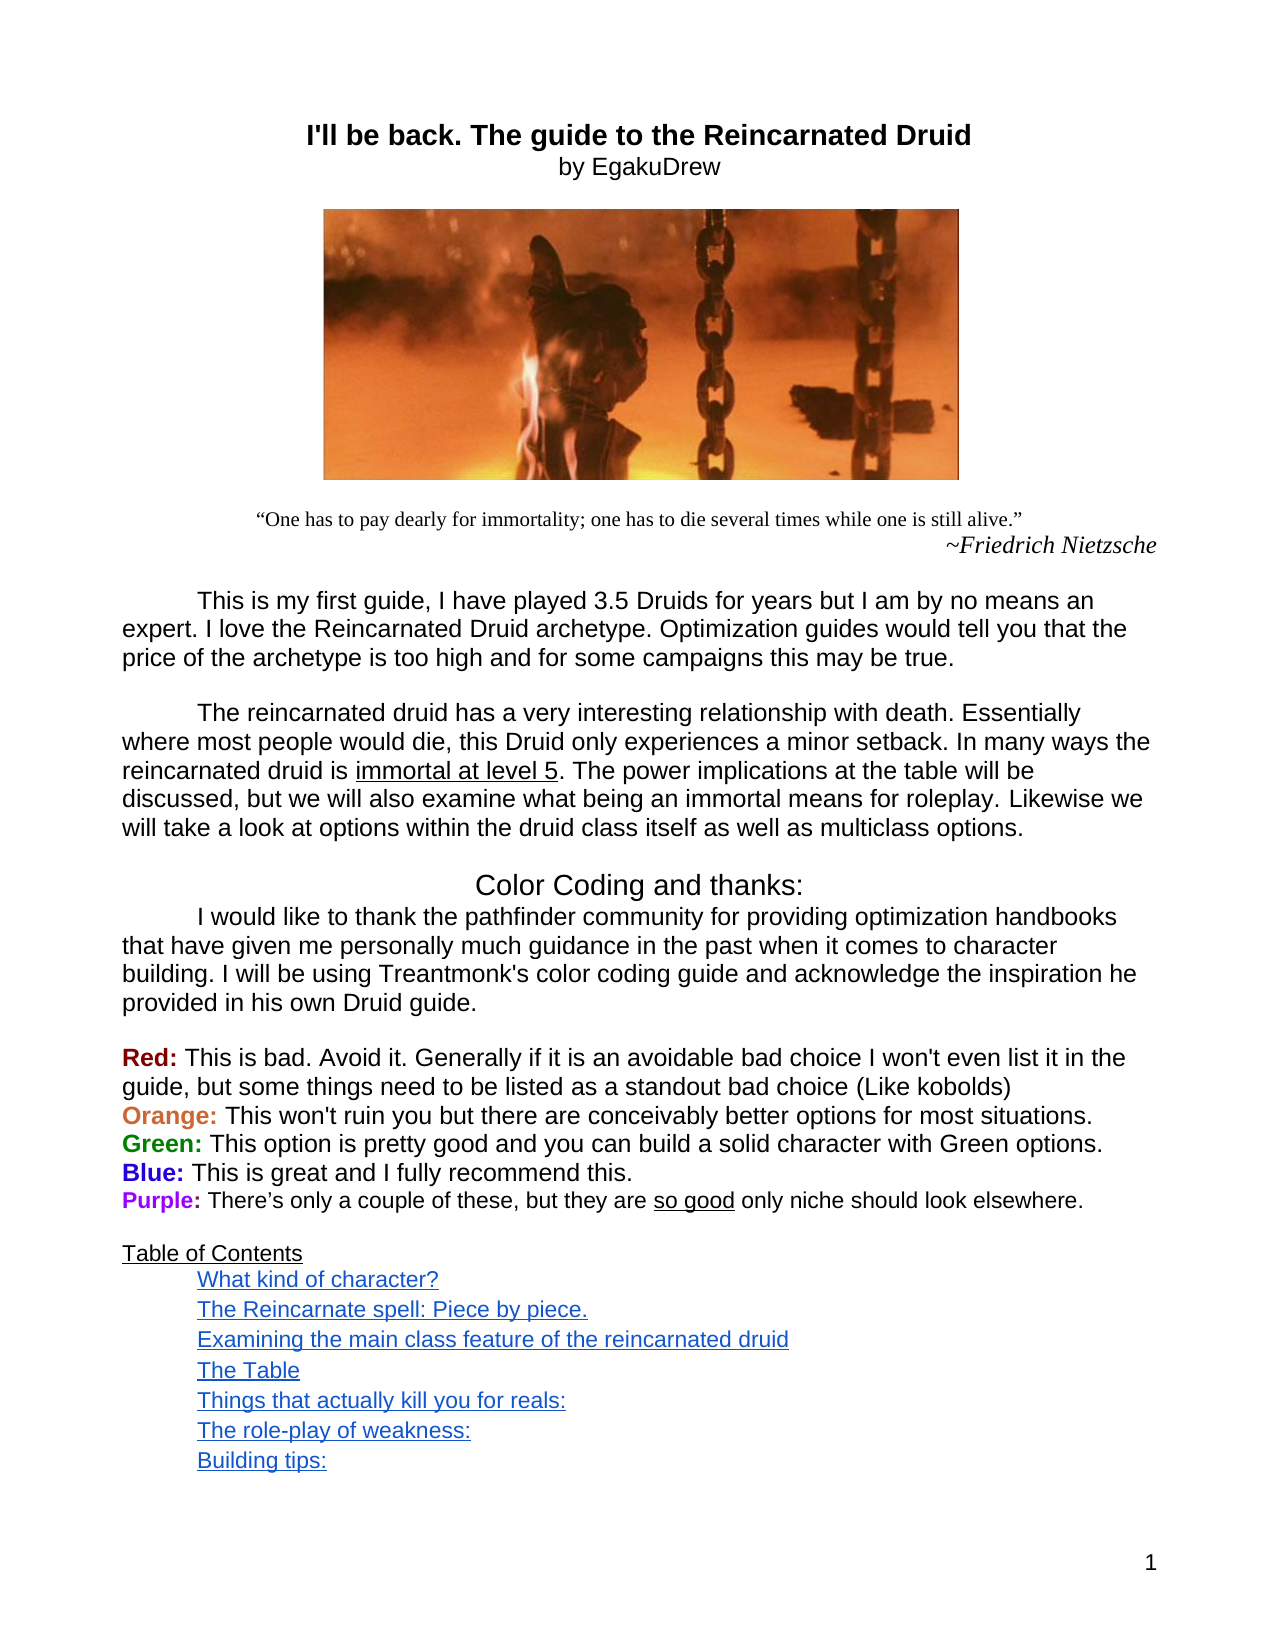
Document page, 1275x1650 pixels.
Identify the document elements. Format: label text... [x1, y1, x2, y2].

text Things that actually kill you for reals: [197, 1387, 1157, 1413]
text Color Coding and thanks: [122, 868, 1157, 902]
text Green: This option is pretty good and you can build a solid character with Green options. [122, 1129, 1157, 1158]
picture [323, 209, 959, 480]
text by EgakuDrew [122, 152, 1157, 180]
text Orange: This won't ruin you but there are conceivably better options for most situations. [122, 1101, 1157, 1129]
text The reincarnated druid has a very interesting relationship with death. Essentially where most people would die, this Druid only experiences a minor setback. In many ways the reincarnated druid is immortal at level 5. The power implications at the table will be discussed, but we will also examine what being an immortal means for roleplay. Likewise we will take a look at options within the druid class itself as well as multiclass options. [122, 698, 1157, 842]
text I'll be back. The guide to the Reincarnated Druid [122, 118, 1157, 152]
text I would like to thank the pathfinder community for providing optimization handbooks that have given me personally much guidance in the past when it comes to character building. I will be using Treantmonk's color coding guide and acknowledge the inspiration he provided in his own Druid guide. [122, 902, 1157, 1017]
text Red: This is bad. Avoid it. Generally if it is an avoidable bad choice I won't even list it in the guide, but some things need to be listed as a standout bad choice (Like kobolds) [122, 1043, 1157, 1101]
text What kind of character? [197, 1266, 1157, 1292]
text Table of Contents [122, 1240, 1157, 1266]
text The Table [197, 1357, 1157, 1383]
text The Reincarnate spell: Piece by piece. [197, 1296, 1157, 1323]
text Purple: There’s only a couple of these, but they are so good only niche should look elsewhere. [122, 1187, 1157, 1213]
text Blue: This is great and I fully recommend this. [122, 1158, 1157, 1187]
text Building tips: [197, 1447, 1157, 1474]
text Examining the main class feature of the reincarnated druid [197, 1326, 1157, 1353]
text The role-play of weakness: [197, 1417, 1157, 1443]
text This is my first guide, I have played 3.5 Druids for years but I am by no means an expert. I love the Reincarnated Druid archetype. Optimization guides would tell you that the price of the archetype is too high and for some campaigns this may be true. [122, 586, 1157, 672]
text “One has to pay dearly for immortality; one has to die several times while one is still alive.” [122, 506, 1157, 531]
text ~Friedrich Nietzsche [122, 531, 1157, 559]
